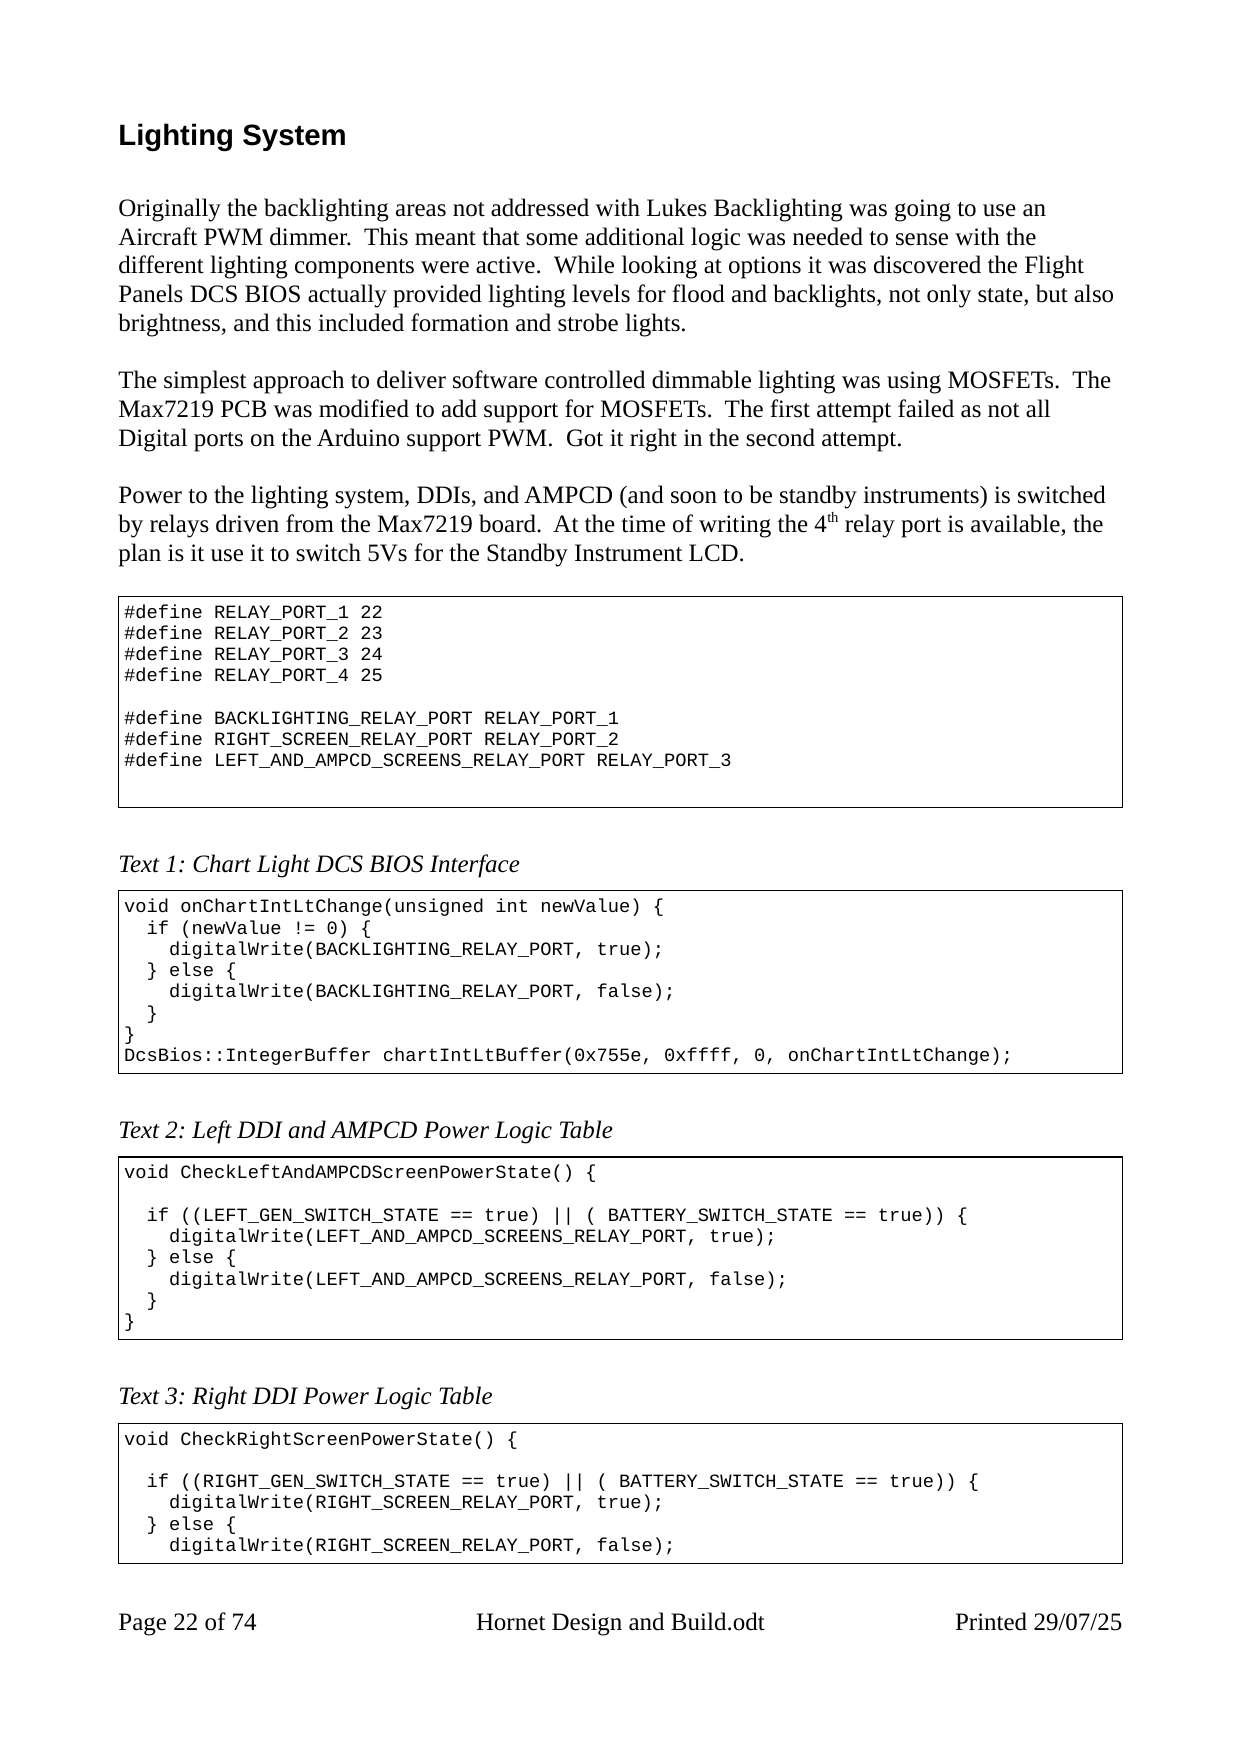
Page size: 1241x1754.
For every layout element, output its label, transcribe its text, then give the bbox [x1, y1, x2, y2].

table_header #define RELAY_PORT_1 22 #define RELAY_PORT_2 23 #define RELAY_PORT_3 24 #define RELAY_PORT_4 25 #define BACKLIGHTING_RELAY_PORT RELAY_PORT_1 #define RIGHT_SCREEN_RELAY_PORT RELAY_PORT_2 #define LEFT_AND_AMPCD_SCREENS_RELAY_PORT RELAY_PORT_3 [119, 597, 1122, 807]
text Originally the backlighting areas not addressed with Lukes Backlighting was going to use an Aircraft PWM dimmer. This meant that some additional logic was needed to sense with the different lighting components were active. While looking at options it was discovered the Flight Panels DCS BIOS actually provided lighting levels for flood and backlights, not only state, but also brightness, and this included formation and strobe lights. [118, 193, 1122, 337]
table_header void onChartIntLtChange(unsigned int newValue) { if (newValue != 0) { digitalWrite(BACKLIGHTING_RELAY_PORT, true); } else { digitalWrite(BACKLIGHTING_RELAY_PORT, false); } } DcsBios::IntegerBuffer chartIntLtBuffer(0x755e, 0xffff, 0, onChartIntLtChange); [119, 891, 1122, 1073]
table_header void CheckRightScreenPowerState() { if ((RIGHT_GEN_SWITCH_STATE == true) || ( BATTERY_SWITCH_STATE == true)) { digitalWrite(RIGHT_SCREEN_RELAY_PORT, true); } else { digitalWrite(RIGHT_SCREEN_RELAY_PORT, false); [119, 1424, 1122, 1562]
subtitle Lighting System [118, 118, 1122, 152]
text Text 1: Chart Light DCS BIOS Interface [118, 849, 1122, 878]
text Text 2: Left DDI and AMPCD Power Logic Table [118, 1115, 1122, 1144]
text Text 3: Right DDI Power Logic Table [118, 1381, 1122, 1410]
text The simplest approach to deliver software controlled dimmable lighting was using MOSFETs. The Max7219 PCB was modified to add support for MOSFETs. The first attempt failed as not all Digital ports on the Arduino support PWM. Got it right in the second attempt. [118, 366, 1122, 452]
table_header void CheckLeftAndAMPCDScreenPowerState() { if ((LEFT_GEN_SWITCH_STATE == true) || ( BATTERY_SWITCH_STATE == true)) { digitalWrite(LEFT_AND_AMPCD_SCREENS_RELAY_PORT, true); } else { digitalWrite(LEFT_AND_AMPCD_SCREENS_RELAY_PORT, false); } } [119, 1158, 1122, 1339]
text Power to the lighting system, DDIs, and AMPCD (and soon to be standby instruments) is switched by relays driven from the Max7219 board. At the time of writing the 4th relay port is available, the plan is it use it to switch 5Vs for the Standby Instrument LCD. [118, 481, 1122, 567]
